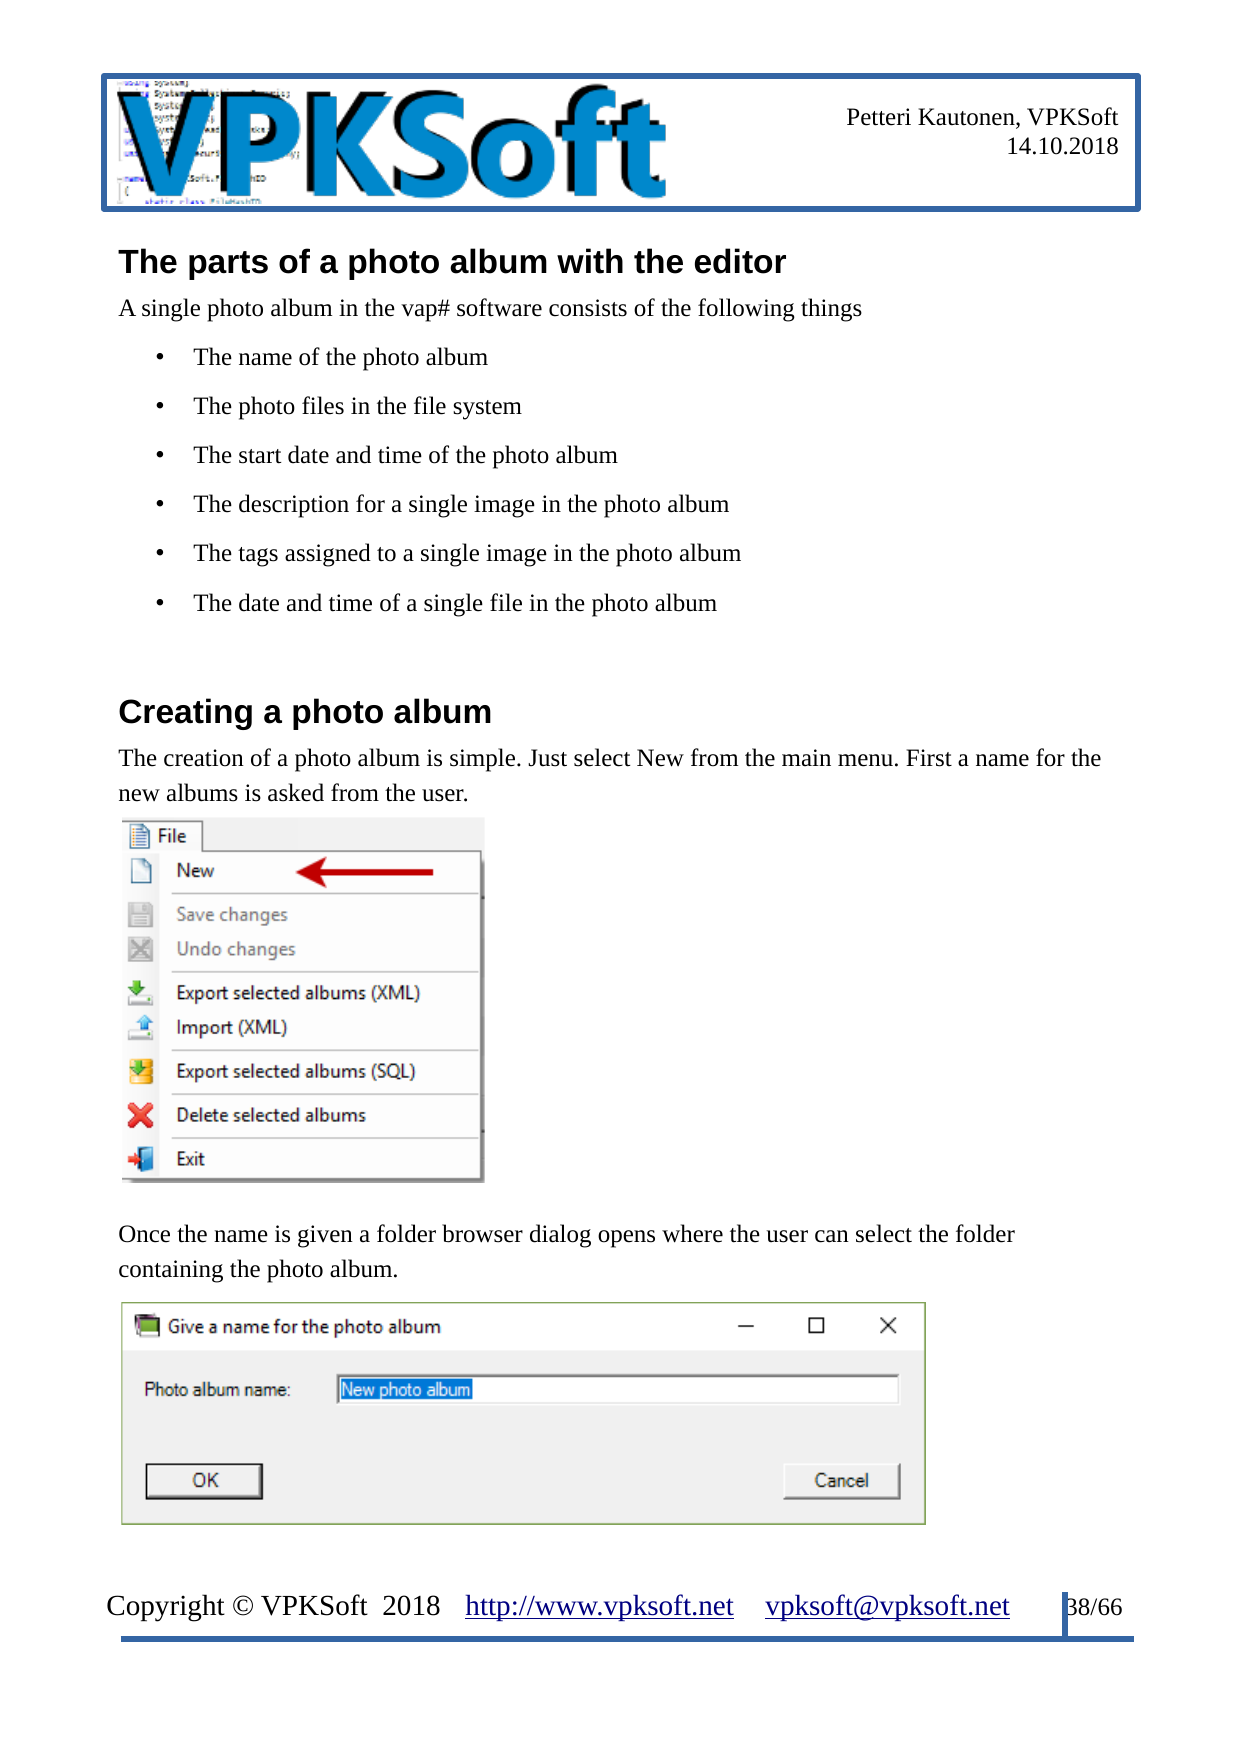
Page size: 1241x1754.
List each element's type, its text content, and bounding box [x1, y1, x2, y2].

list The name of the photo album [156, 342, 1122, 371]
list The start date and time of the photo album [156, 440, 1122, 469]
text Once the name is given a folder browser dialog opens where the user can select the folder containing the photo album. [118, 1219, 1122, 1282]
subtitle Creating a photo album [118, 692, 1122, 731]
list The description for a single image in the photo album [156, 489, 1122, 518]
text A single photo album in the vap# software consists of the following things [118, 293, 1122, 322]
list The tags assigned to a single image in the photo album [156, 538, 1122, 567]
subtitle The parts of a photo album with the editor [118, 242, 1122, 281]
text The creation of a photo album is simple. Just select New from the main menu. First a name for the new albums is asked from the user. [118, 743, 1122, 806]
list The photo files in the file system [156, 391, 1122, 420]
list The date and time of a single file in the photo album [156, 588, 1122, 616]
picture [122, 813, 485, 1183]
picture [116, 81, 672, 204]
picture [121, 1302, 926, 1525]
